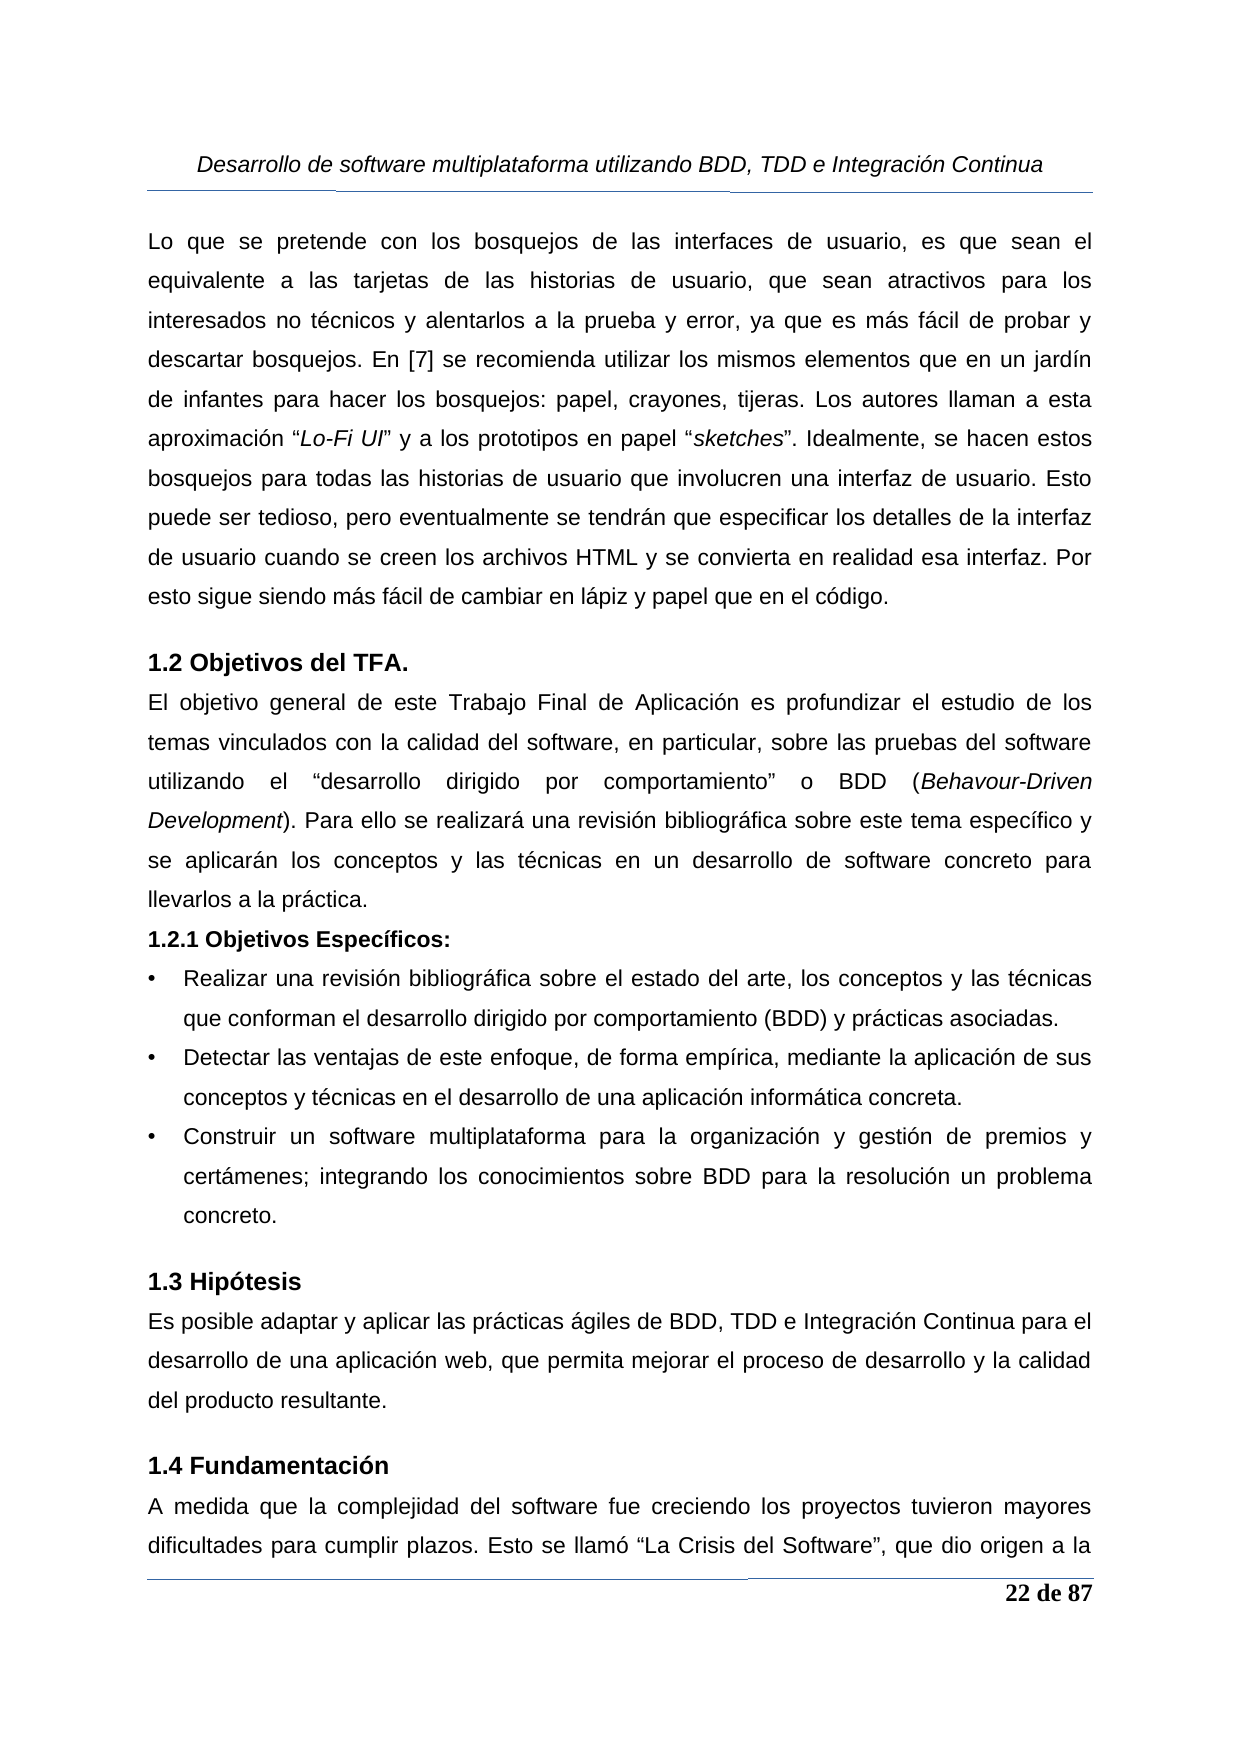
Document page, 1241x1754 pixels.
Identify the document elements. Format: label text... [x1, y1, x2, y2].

subtitle 1.2 Objetivos del TFA. [148, 648, 1093, 676]
text El objetivo general de este Trabajo Final de Aplicación es profundizar el estudio de los temas vinculados con la calidad del software, en particular, sobre las pruebas del software utilizando el “desarrollo dirigido por comportamiento” o BDD (Behavour-Driven Development). Para ello se realizará una revisión bibliográfica sobre este tema específico y se aplicarán los conceptos y las técnicas en un desarrollo de software concreto para llevarlos a la práctica. [148, 689, 1093, 913]
text A medida que la complejidad del software fue creciendo los proyectos tuvieron mayores dificultades para cumplir plazos. Esto se llamó “La Crisis del Software”, que dio origen a la [148, 1493, 1093, 1558]
subtitle 1.4 Fundamentación [148, 1451, 1093, 1480]
text Lo que se pretende con los bosquejos de las interfaces de usuario, es que sean el equivalente a las tarjetas de las historias de usuario, que sean atractivos para los interesados no técnicos y alentarlos a la prueba y error, ya que es más fácil de probar y descartar bosquejos. En [7] se recomienda utilizar los mismos elementos que en un jardín de infantes para hacer los bosquejos: papel, crayones, tijeras. Los autores llaman a esta aproximación “Lo-Fi UI” y a los prototipos en papel “sketches”. Idealmente, se hacen estos bosquejos para todas las historias de usuario que involucren una interfaz de usuario. Esto puede ser tedioso, pero eventualmente se tendrán que especificar los detalles de la interfaz de usuario cuando se creen los archivos HTML y se convierta en realidad esa interfaz. Por esto sigue siendo más fácil de cambiar en lápiz y papel que en el código. [148, 228, 1093, 609]
list Detectar las ventajas de este enfoque, de forma empírica, mediante la aplicación de sus conceptos y técnicas en el desarrollo de una aplicación informática concreta. [148, 1044, 1093, 1110]
list Realizar una revisión bibliográfica sobre el estado del arte, los conceptos y las técnicas que conforman el desarrollo dirigido por comportamiento (BDD) y prácticas asociadas. [148, 965, 1093, 1031]
text Es posible adaptar y aplicar las prácticas ágiles de BDD, TDD e Integración Continua para el desarrollo de una aplicación web, que permita mejorar el proceso de desarrollo y la calidad del producto resultante. [148, 1308, 1093, 1413]
subtitle 1.3 Hipótesis [148, 1267, 1093, 1295]
text 1.2.1 Objetivos Específicos: [148, 926, 1093, 952]
list Construir un software multiplataforma para la organización y gestión de premios y certámenes; integrando los conocimientos sobre BDD para la resolución un problema concreto. [148, 1123, 1093, 1228]
